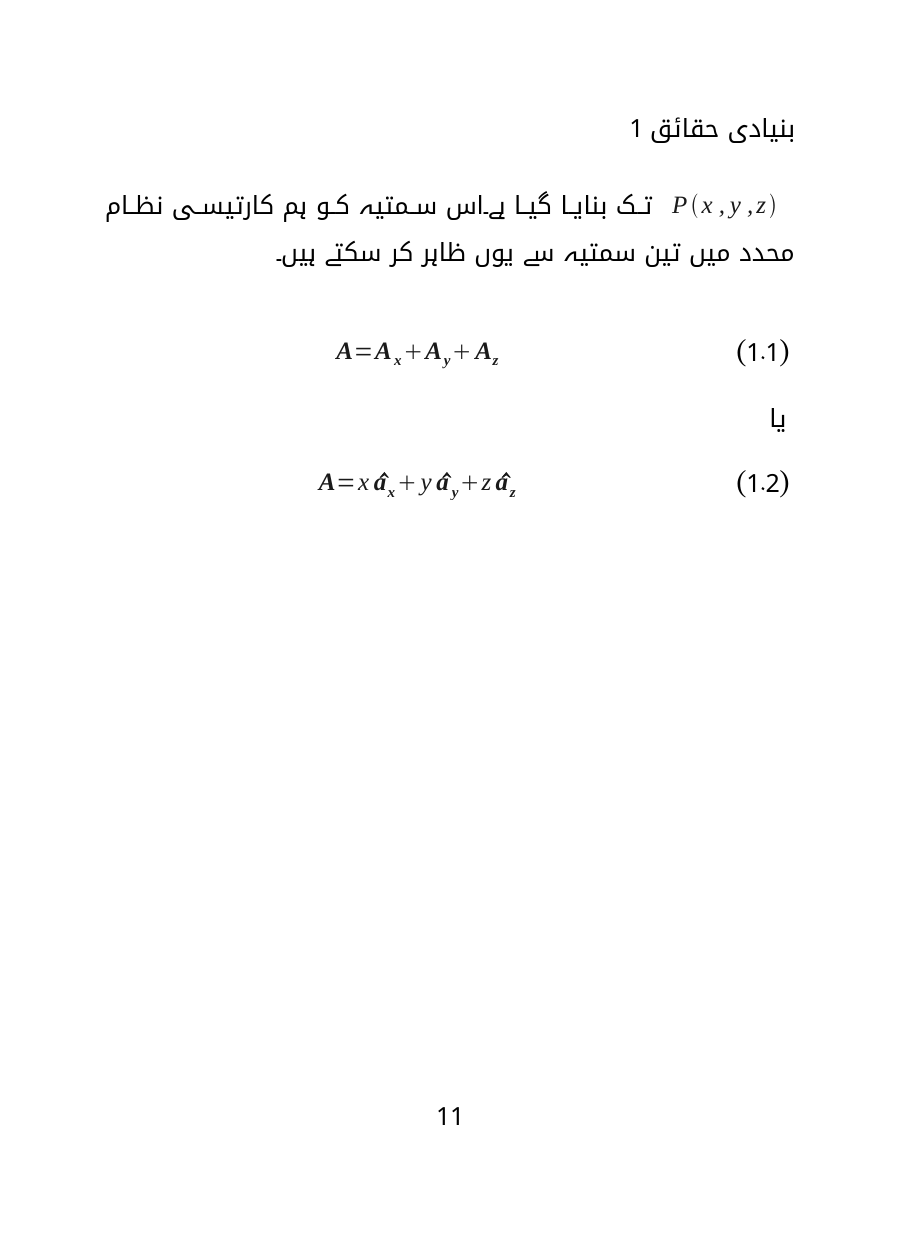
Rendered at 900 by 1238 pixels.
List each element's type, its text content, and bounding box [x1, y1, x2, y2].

text یا [105, 395, 795, 442]
table_header (1.2) [718, 455, 795, 526]
text شکل 1.2 میں ایک سمتیہ، مرکز سے نکتہ تک بنایا گیا ہے۔اس سمتیہ کو ہم کارتیسی نظام محدد میں تین سمتیہ سے یوں ظاہر کر سکتے ہیں۔ [105, 182, 795, 277]
table_header (1.1) [718, 324, 795, 395]
table_header [105, 455, 718, 526]
table_header [105, 324, 718, 395]
